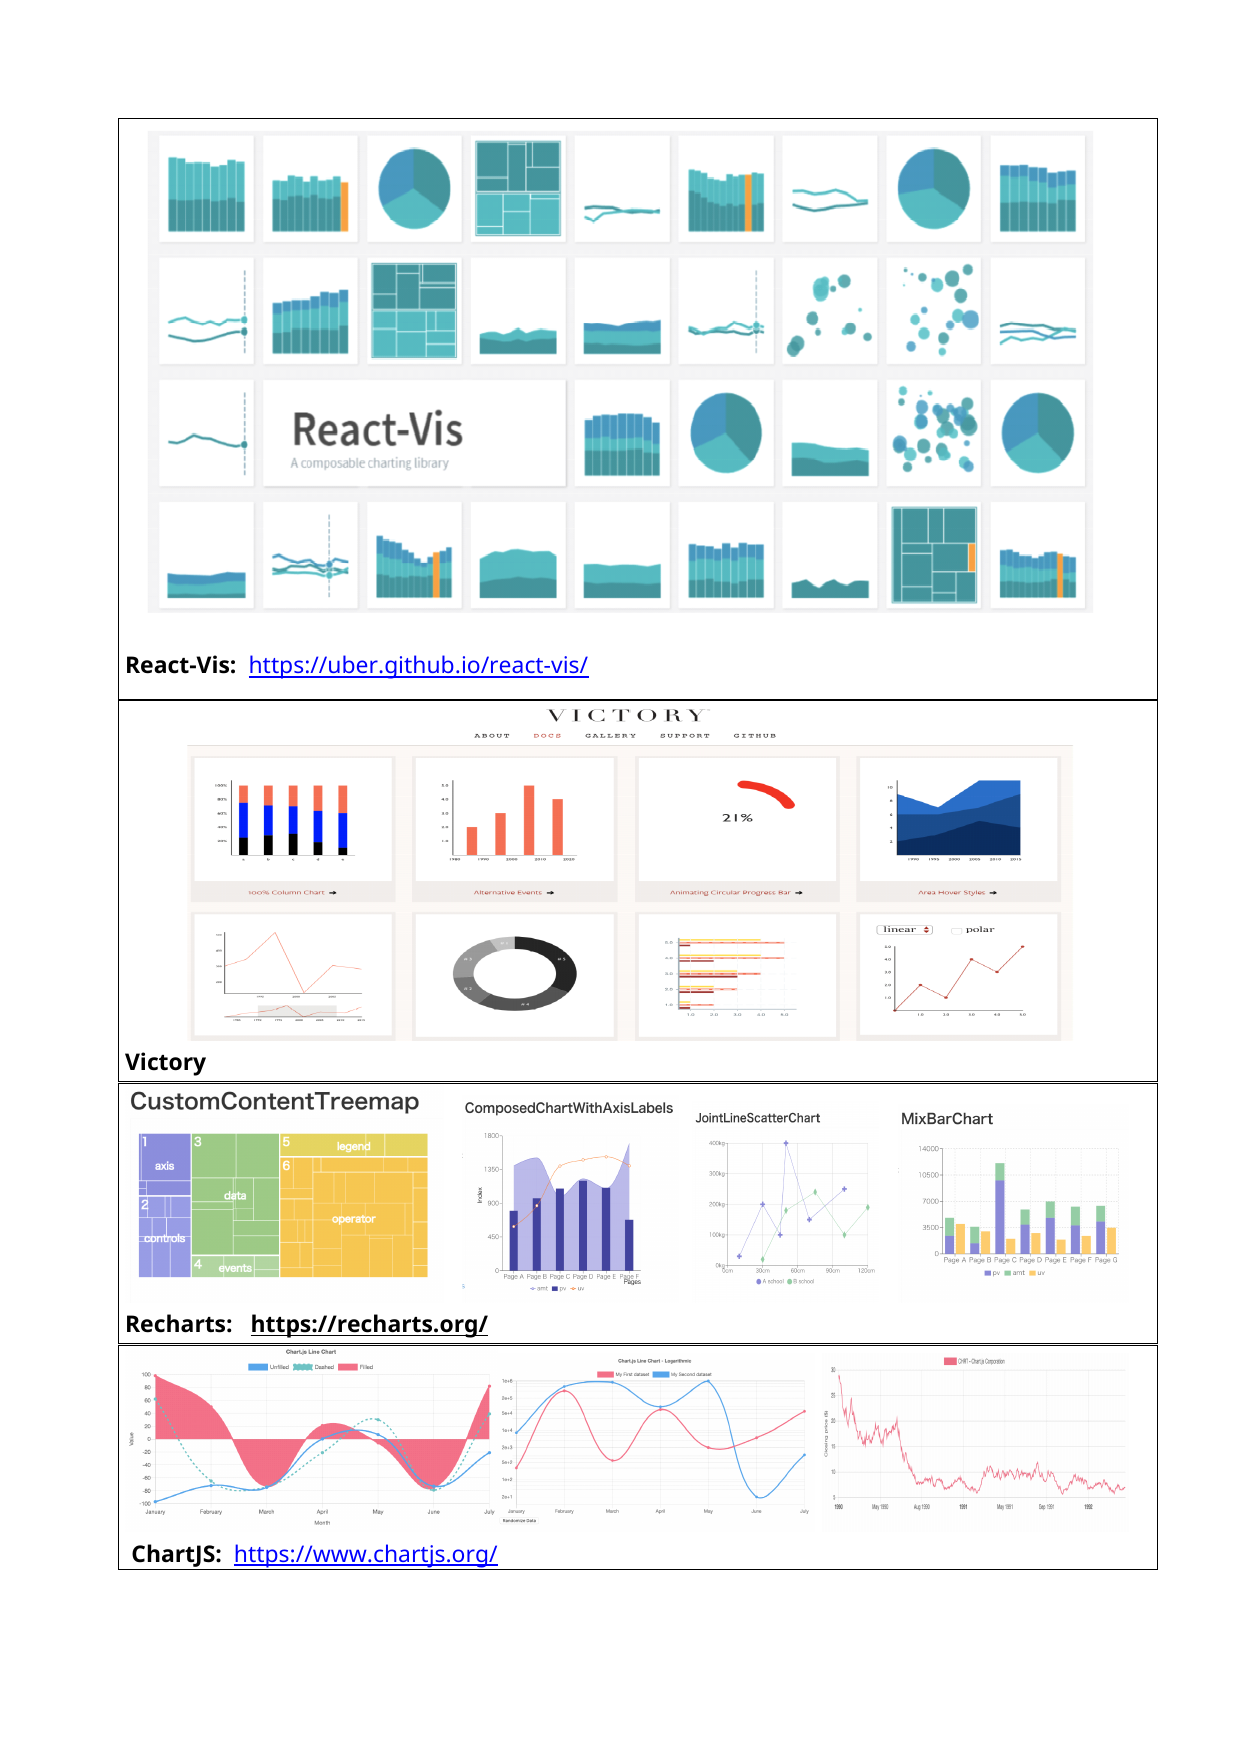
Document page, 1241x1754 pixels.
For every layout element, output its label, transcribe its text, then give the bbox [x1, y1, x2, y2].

table_cell Victory [119, 701, 1157, 1081]
table_cell ChartJS: https://www.chartjs.org/ [119, 1346, 1157, 1569]
table_cell React-Vis: https://uber.github.io/react-vis/ [119, 119, 1157, 699]
table_cell Recharts: https://recharts.org/ [119, 1084, 1157, 1343]
